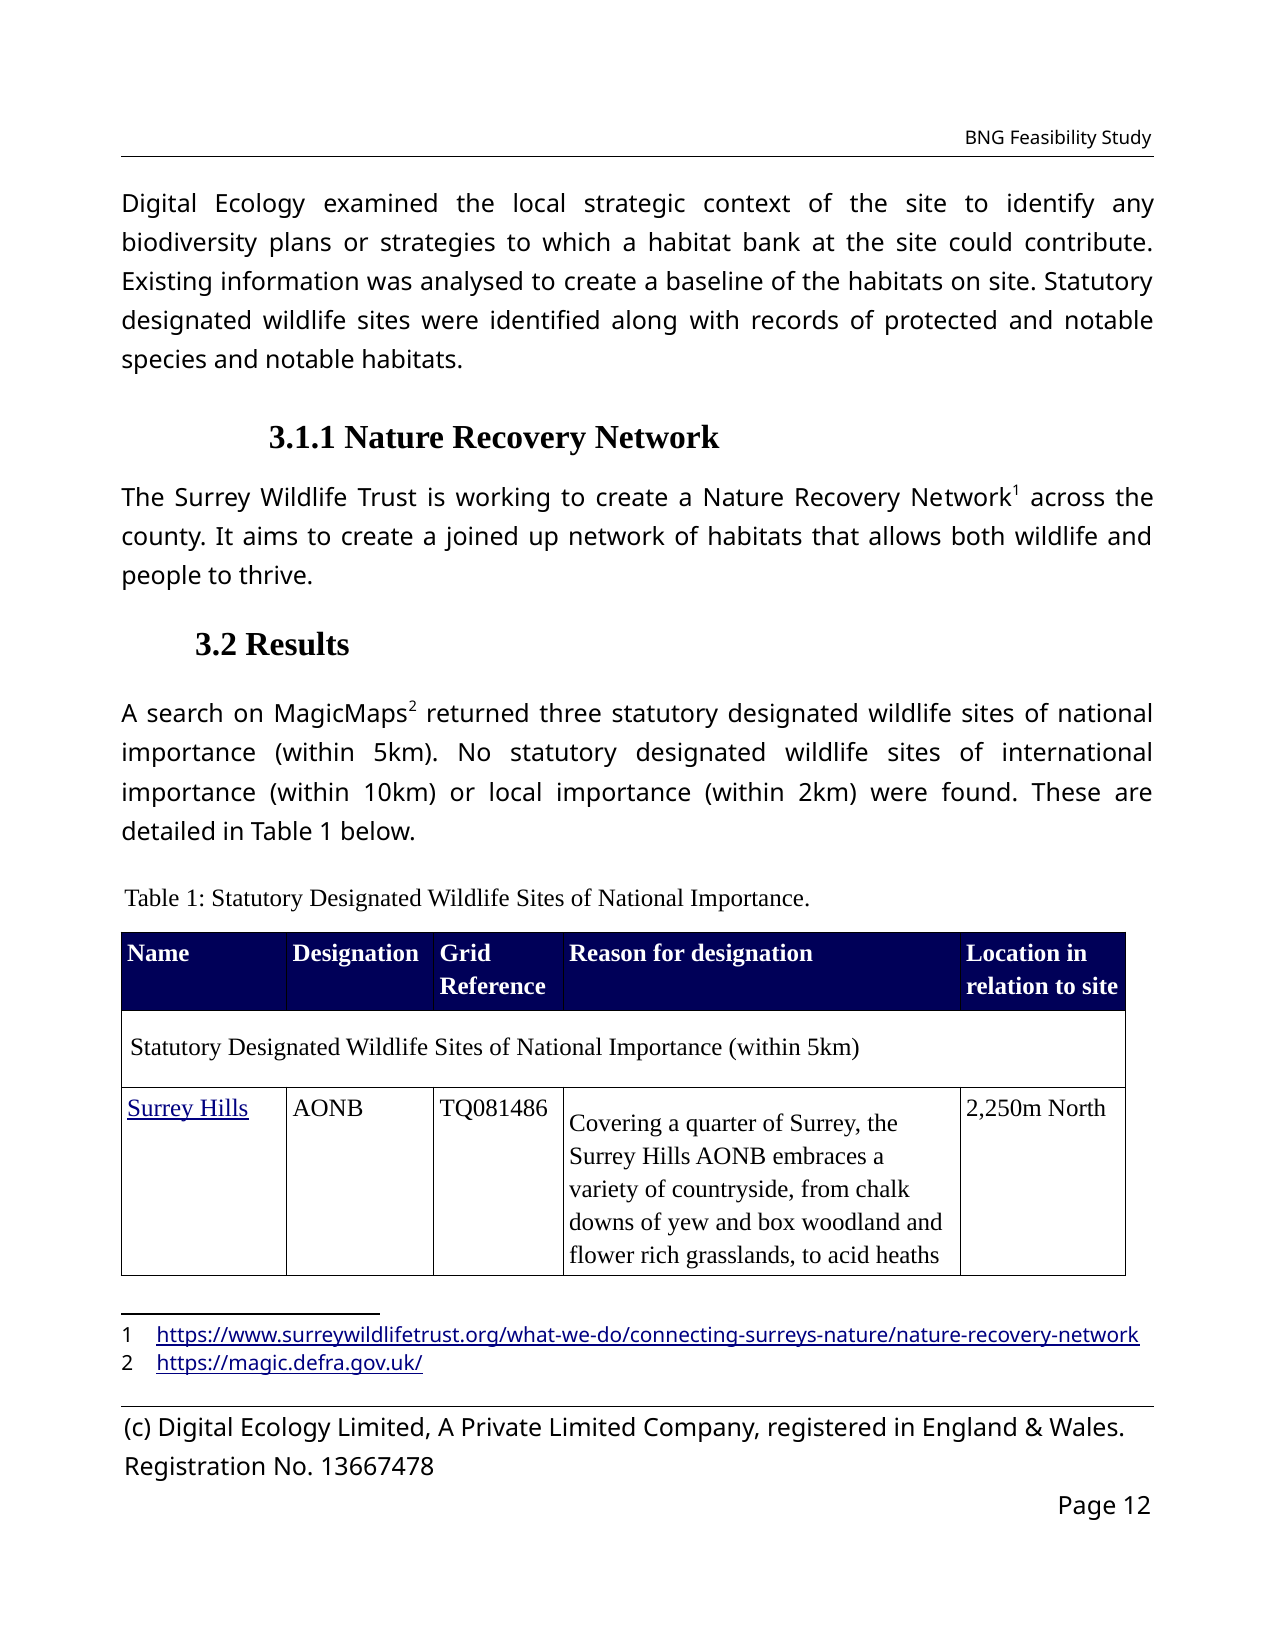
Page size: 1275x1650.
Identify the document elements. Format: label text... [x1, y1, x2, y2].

table_header Location in relation to site [961, 933, 1125, 1010]
text A search on MagicMaps returned three statutory designated wildlife sites of national importance (within 5km). No statutory designated wildlife sites of international importance (within 10km) or local importance (within 2km) were found. These are detailed in Table 1 below. [121, 696, 1154, 847]
table_cell AONB [287, 1088, 433, 1275]
table_header Grid Reference [434, 933, 563, 1010]
table_cell Surrey Hills [122, 1088, 286, 1275]
text https://www.surreywildlifetrust.org/what-we-do/connecting-surreys-nature/nature-recovery-network [121, 1320, 1154, 1348]
text Table 1: Statutory Designated Wildlife Sites of National Importance. [121, 880, 1154, 915]
table_cell 2,250m North [961, 1088, 1125, 1275]
table_cell TQ081486 [434, 1088, 563, 1275]
table_header Name [122, 933, 286, 1010]
text Digital Ecology examined the local strategic context of the site to identify any biodiversity plans or strategies to which a habitat bank at the site could contribute. Existing information was analysed to create a baseline of the habitats on site. Statutory designated wildlife sites were identified along with records of protected and notable species and notable habitats. [121, 185, 1154, 376]
subtitle 3.1.1 Nature Recovery Network [121, 417, 1154, 456]
table_header Designation [287, 933, 433, 1010]
text https://magic.defra.gov.uk/ [121, 1348, 1154, 1377]
text The Surrey Wildlife Trust is working to create a Nature Recovery Network across the county. It aims to create a joined up network of habitats that allows both wildlife and people to thrive. [121, 480, 1154, 592]
subtitle 3.2 Results [121, 624, 1154, 663]
table_cell Covering a quarter of Surrey, the Surrey Hills AONB embraces a variety of countryside, from chalk downs of yew and box woodland and flower rich grasslands, to acid heaths [564, 1088, 960, 1275]
table_header Reason for designation [564, 933, 960, 1010]
table_cell Statutory Designated Wildlife Sites of National Importance (within 5km) [122, 1011, 1125, 1087]
